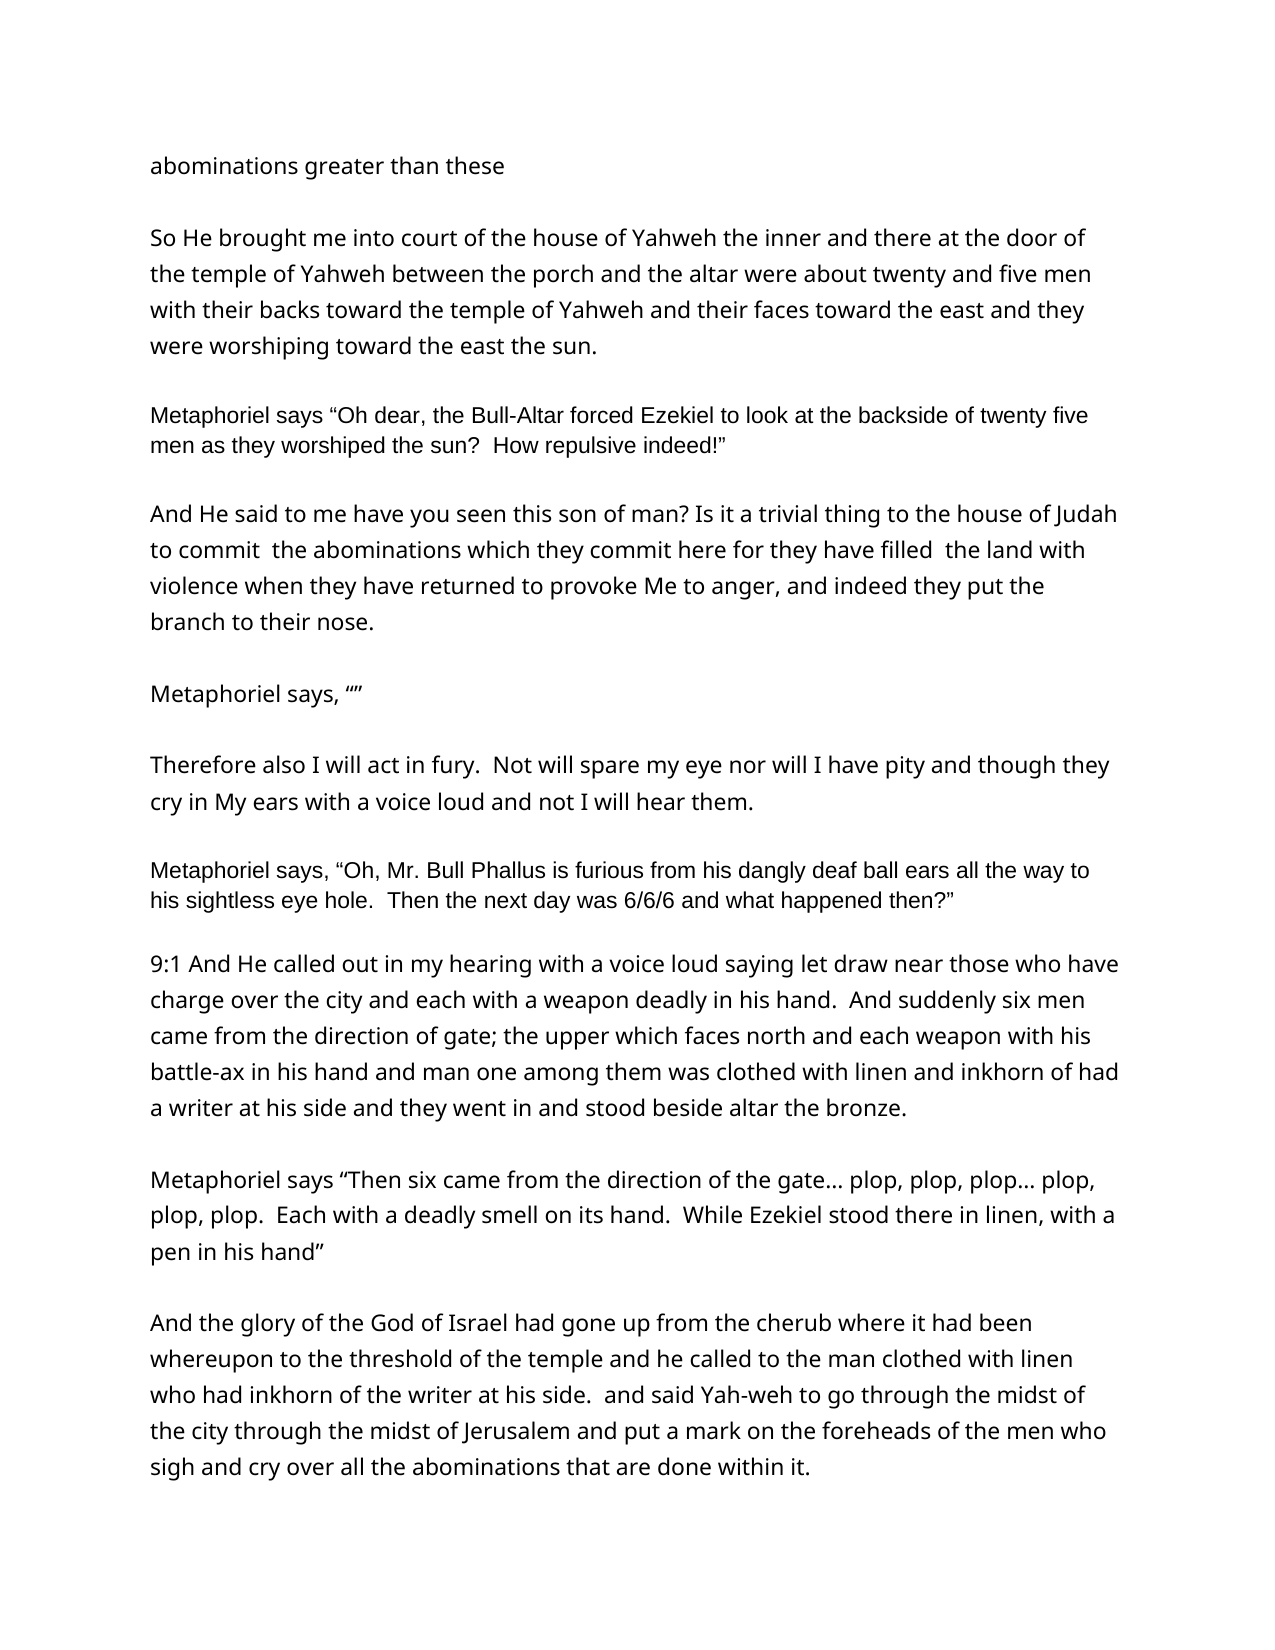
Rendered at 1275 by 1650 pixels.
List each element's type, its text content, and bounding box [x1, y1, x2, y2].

text Metaphoriel says, “” [150, 678, 1125, 709]
text So He brought me into court of the house of Yahweh the inner and there at the door of the temple of Yahweh between the porch and the altar were about twenty and five men with their backs toward the temple of Yahweh and their faces toward the east and they were worshiping toward the east the sun. [150, 222, 1125, 361]
text And the glory of the God of Israel had gone up from the cherub where it had been whereupon to the threshold of the temple and he called to the man clothed with linen who had inkhorn of the writer at his side. and said Yah-weh to go through the midst of the city through the midst of Jerusalem and put a mark on the foreheads of the men who sigh and cry over all the abominations that are done within it. [150, 1307, 1125, 1482]
text And He said to me have you seen this son of man? Is it a trivial thing to the house of Judah to commit the abominations which they commit here for they have filled the land with violence when they have returned to provoke Me to anger, and indeed they put the branch to their nose. [150, 498, 1125, 637]
text abominations greater than these [150, 150, 1125, 181]
text Metaphoriel says “Oh dear, the Bull-Altar forced Ezekiel to look at the backside of twenty five men as they worshiped the sun? How repulsive indeed!” [150, 402, 1125, 458]
text 9:1 And He called out in my hearing with a voice loud saying let draw near those who have charge over the city and each with a weapon deadly in his hand. And suddenly six men came from the direction of gate; the upper which faces north and each weapon with his battle-ax in his hand and man one among them was clothed with linen and inkhorn of had a writer at his side and they went in and stood beside altar the bronze. [150, 948, 1125, 1123]
text Metaphoriel says, “Oh, Mr. Bull Phallus is furious from his dangly deaf ball ears all the way to his sightless eye hole. Then the next day was 6/6/6 and what happened then?” [150, 857, 1125, 914]
text Therefore also I will act in fury. Not will spare my eye nor will I have pity and though they cry in My ears with a voice loud and not I will hear them. [150, 749, 1125, 817]
text Metaphoriel says “Then six came from the direction of the gate… plop, plop, plop… plop, plop, plop. Each with a deadly smell on its hand. While Ezekiel stood there in linen, with a pen in his hand” [150, 1163, 1125, 1267]
